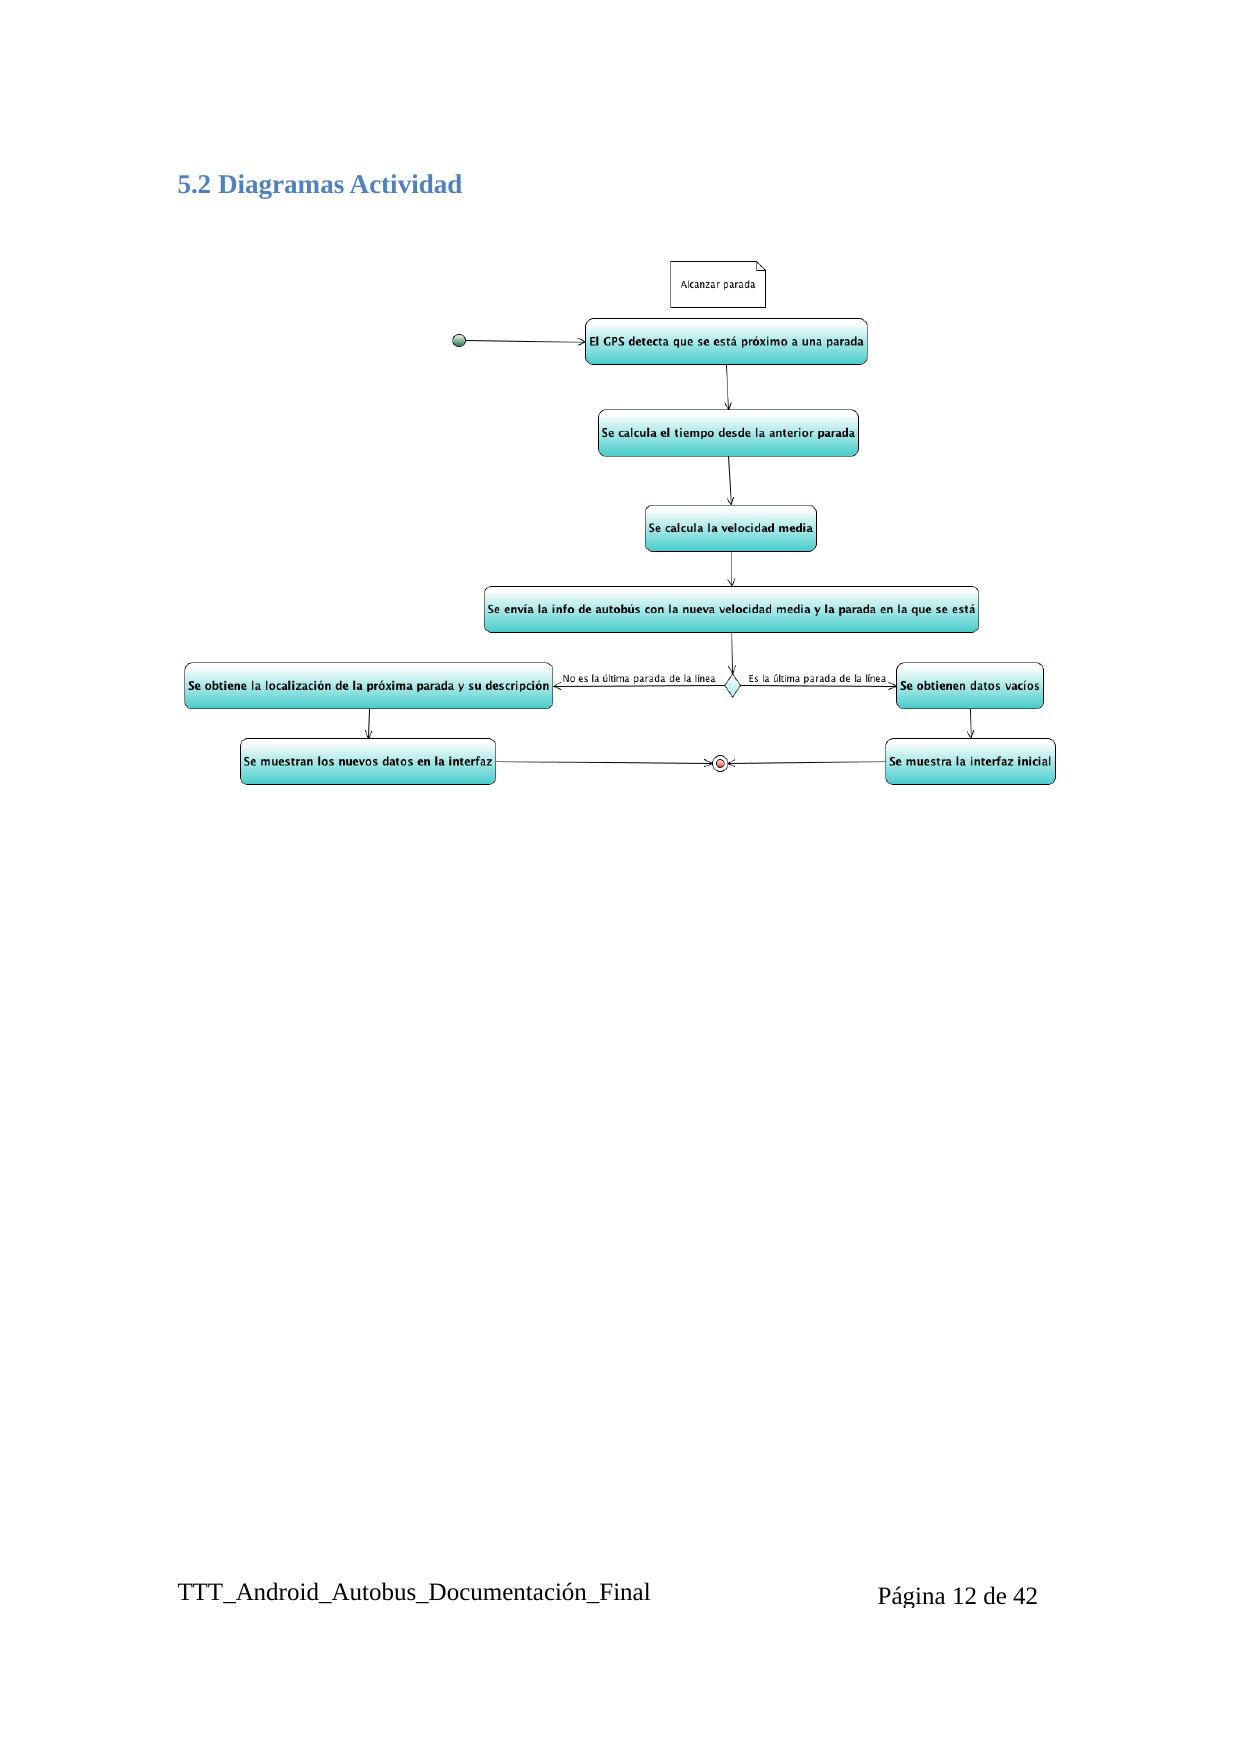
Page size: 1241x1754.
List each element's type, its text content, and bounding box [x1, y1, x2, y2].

picture [177, 257, 1063, 794]
subtitle 5.2 Diagramas Actividad [177, 168, 1063, 200]
